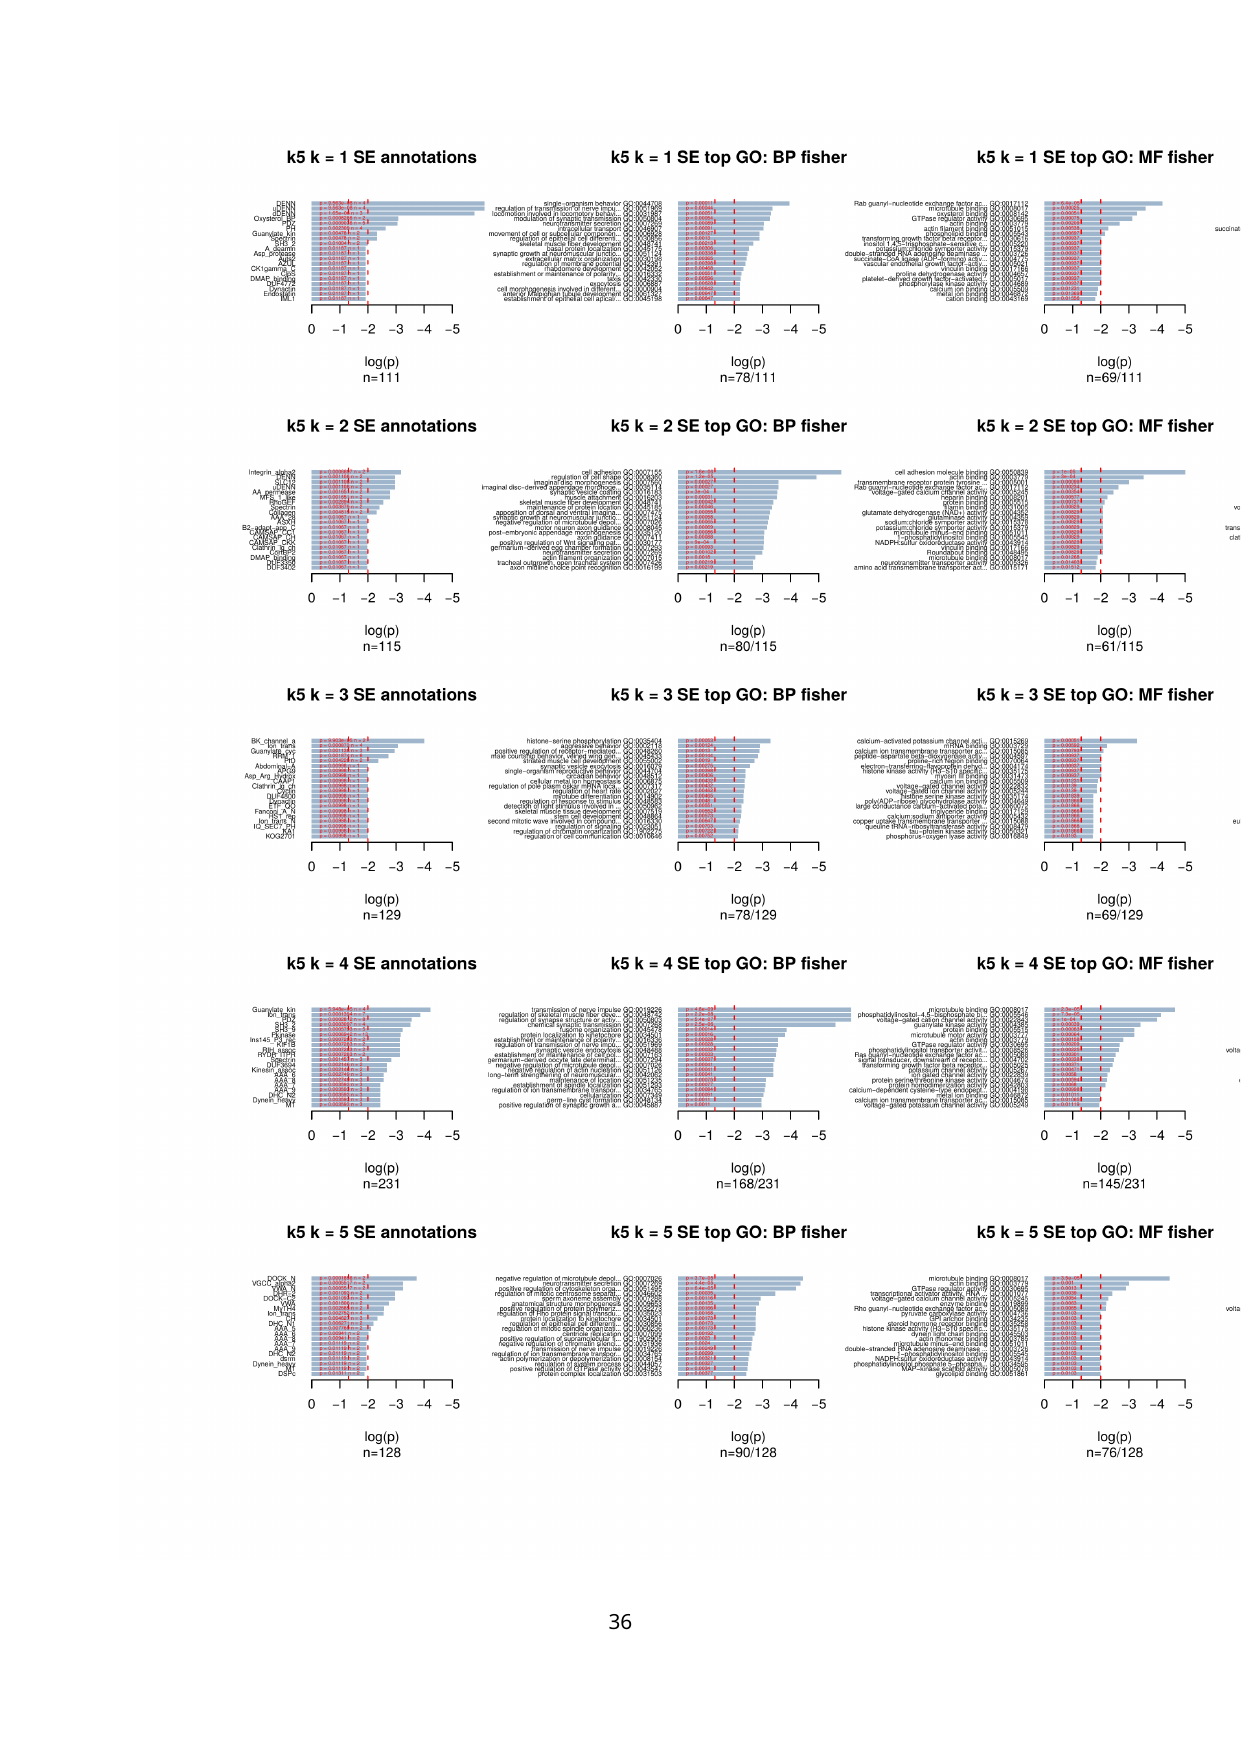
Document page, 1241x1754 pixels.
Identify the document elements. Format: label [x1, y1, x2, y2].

picture [118, 118, 1241, 1561]
